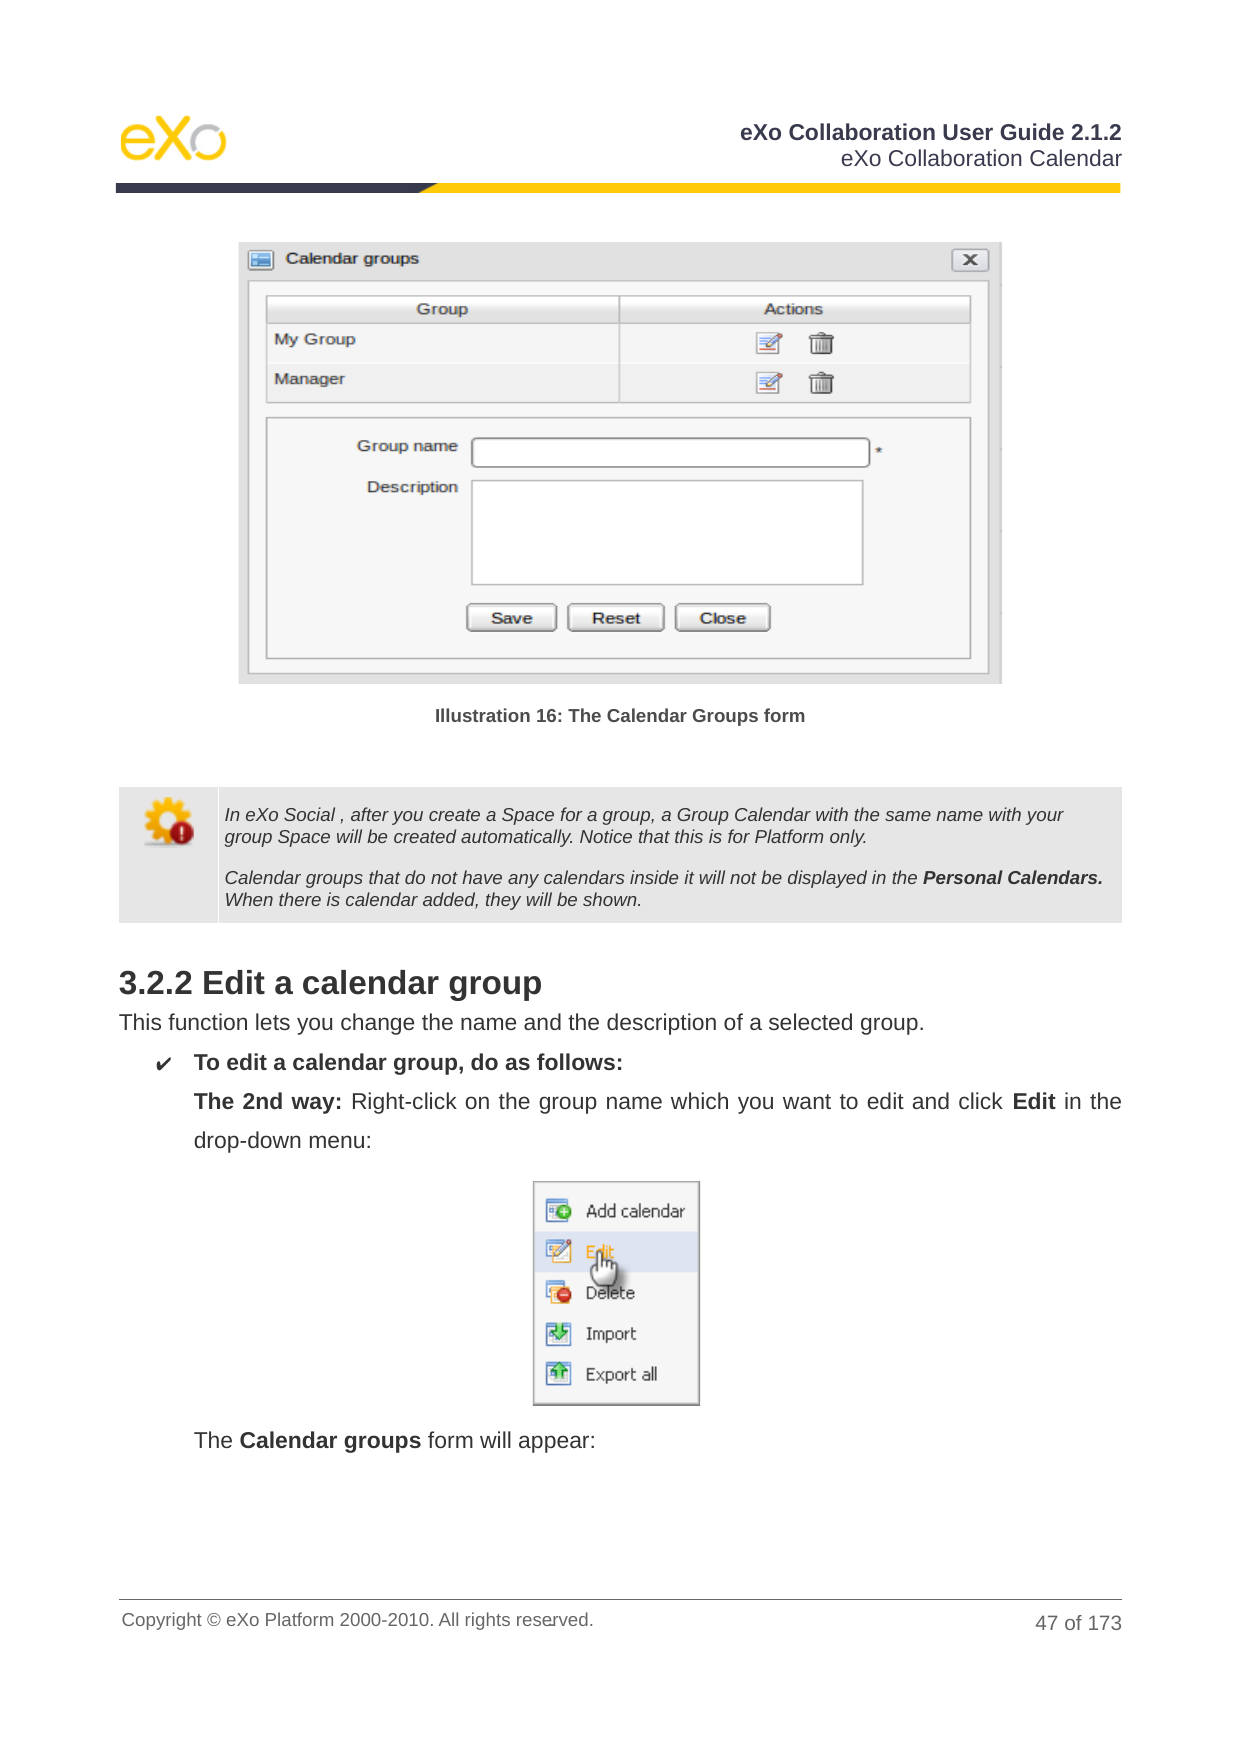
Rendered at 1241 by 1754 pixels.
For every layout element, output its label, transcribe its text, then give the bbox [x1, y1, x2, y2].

table_header In eXo Social , after you create a Space for a group, a Group Calendar with the same name with your group Space will be created automatically. Notice that this is for Platform only. Calendar groups that do not have any calendars inside it will not be displayed in the Personal Calendars. When there is calendar added, they will be shown. [219, 787, 1122, 923]
picture [120, 115, 227, 161]
picture [532, 1181, 700, 1406]
picture [115, 183, 1121, 193]
list Illustration 16: The Calendar Groups form [238, 684, 1002, 726]
list The 2nd way: Right-click on the group name which you want to edit and click Edit in the drop-down menu: [156, 1088, 1122, 1154]
subtitle Edit a calendar group [118, 963, 1122, 1001]
text This function lets you change the name and the description of a selected group. [118, 1009, 1122, 1035]
list To edit a calendar group, do as follows: [156, 1048, 1122, 1075]
picture [238, 242, 1003, 684]
table_header [119, 787, 218, 923]
list The Calendar groups form will appear: [156, 1167, 1122, 1453]
picture [143, 797, 194, 848]
